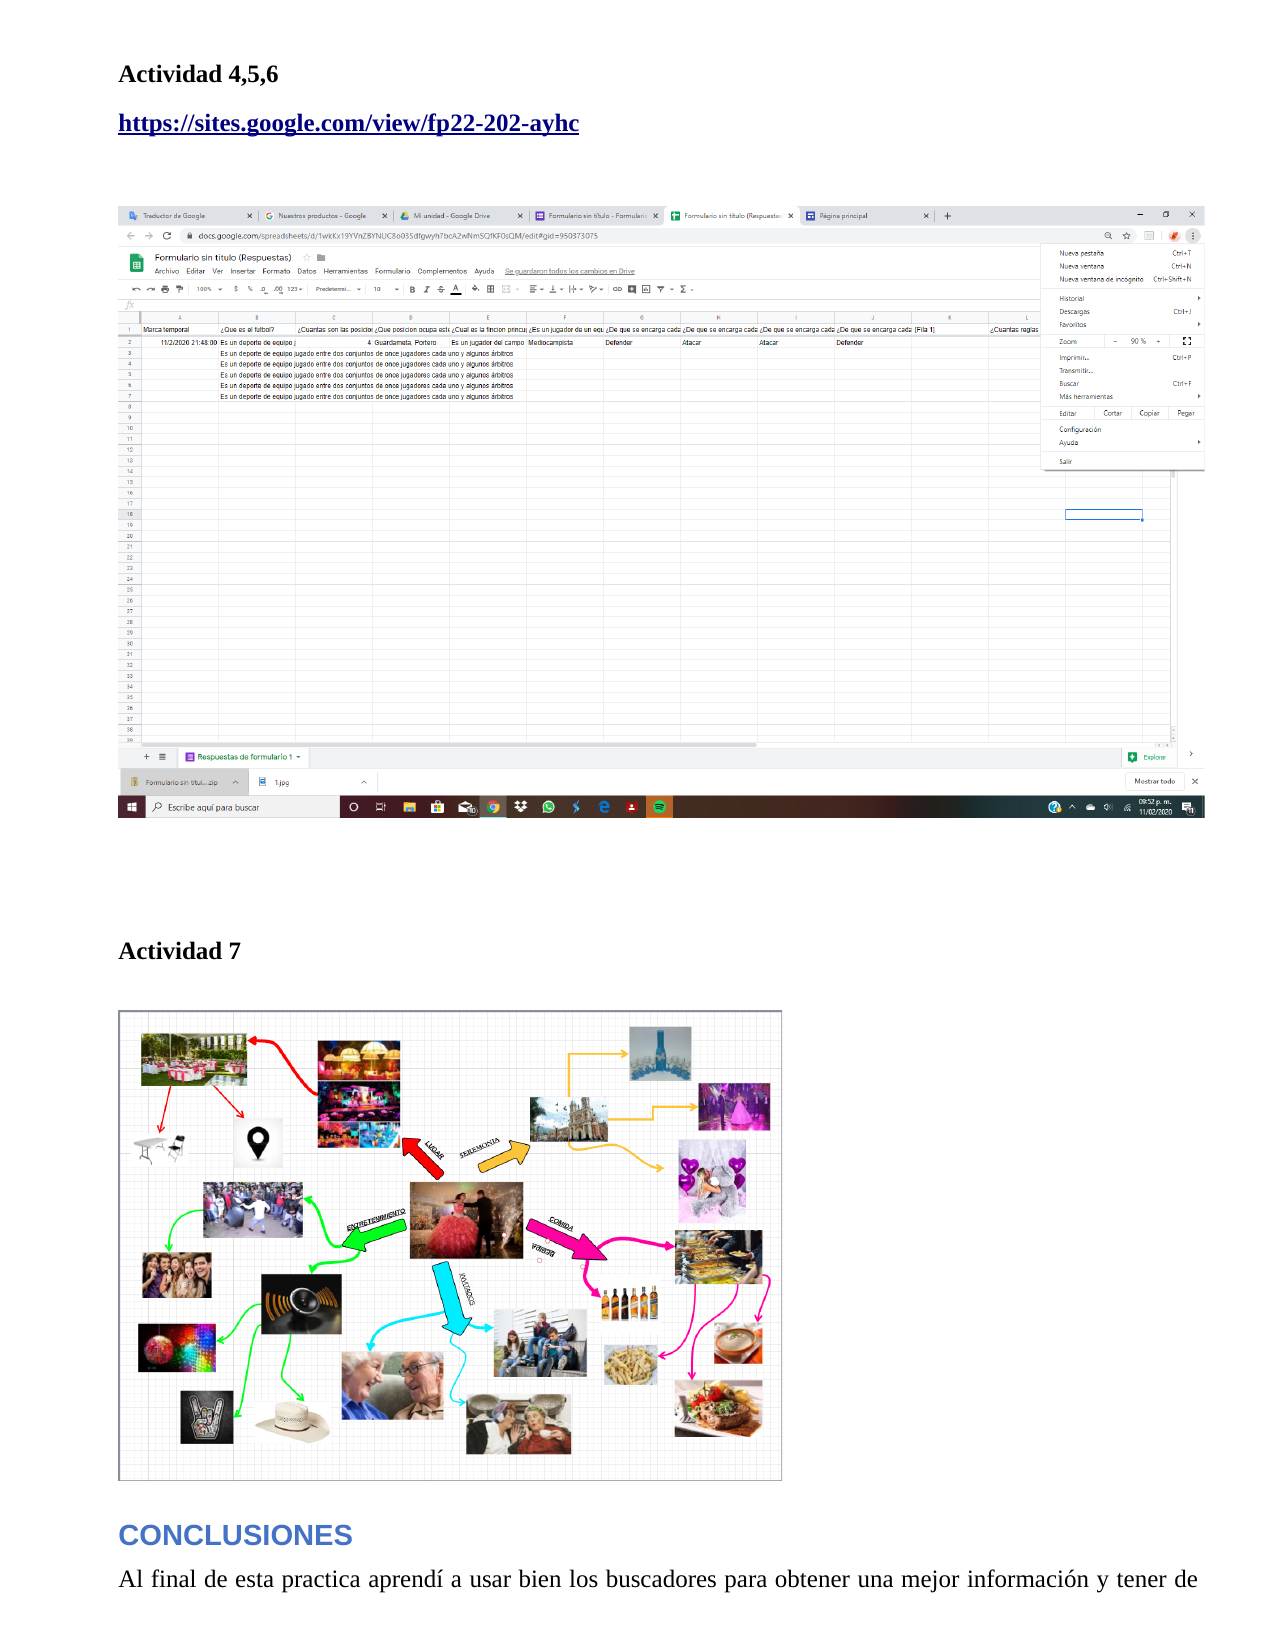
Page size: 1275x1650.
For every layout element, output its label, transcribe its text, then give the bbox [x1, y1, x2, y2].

text Actividad 4,5,6 [118, 59, 1205, 88]
text Al final de esta practica aprendí a usar bien los buscadores para obtener una mejor información y tener de [118, 1564, 1199, 1593]
subtitle CONCLUSIONES [118, 1518, 1205, 1551]
text https://sites.google.com/view/fp22-202-ayhc [118, 108, 1205, 137]
text Actividad 7 [118, 936, 1205, 965]
